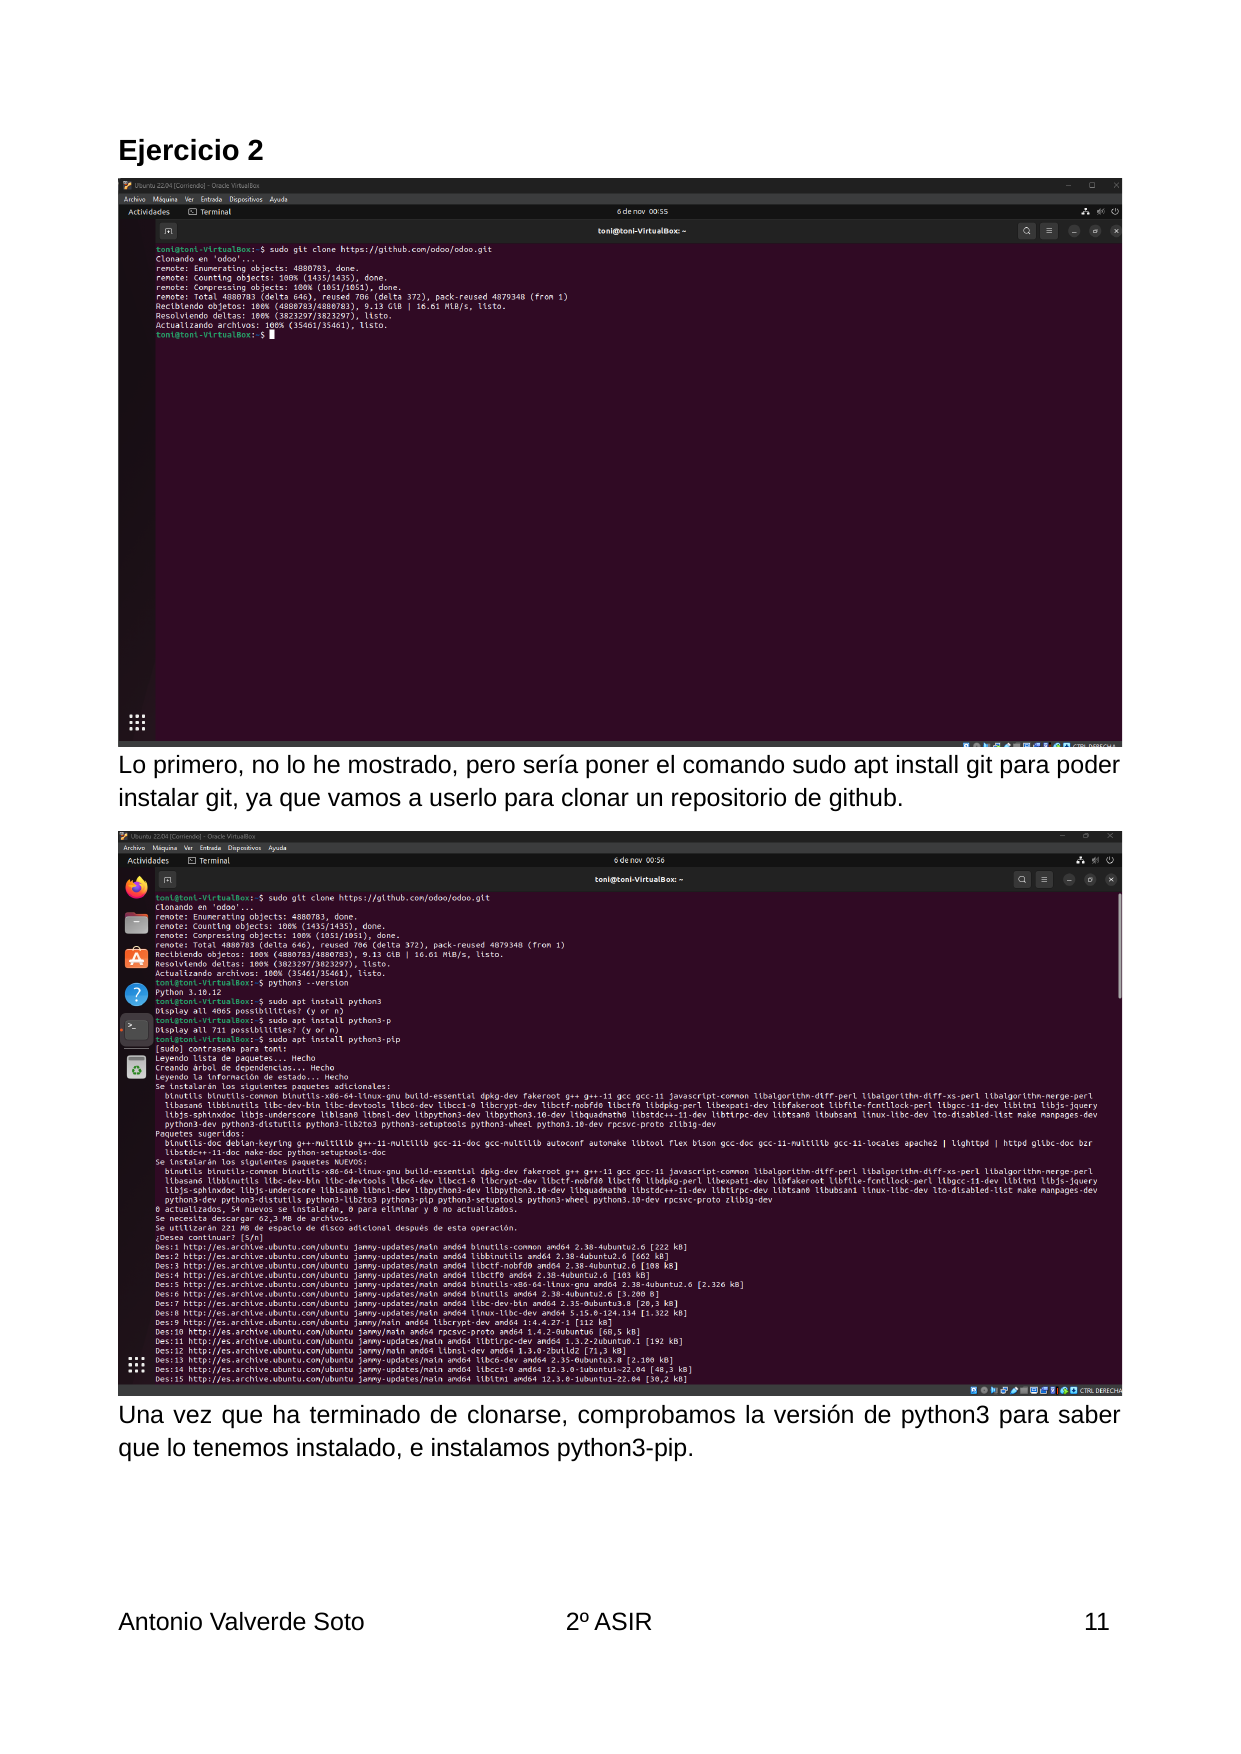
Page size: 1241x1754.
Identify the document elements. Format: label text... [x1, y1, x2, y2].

text Lo primero, no lo he mostrado, pero sería poner el comando sudo apt install git para poder instalar git, ya que vamos a userlo para clonar un repositorio de github. [118, 747, 1122, 812]
picture [118, 831, 1123, 1396]
text Una vez que ha terminado de clonarse, comprobamos la versión de python3 para saber que lo tenemos instalado, e instalamos python3-pip. [118, 1396, 1122, 1462]
subtitle Ejercicio 2 [118, 133, 1122, 166]
picture [118, 178, 1123, 747]
